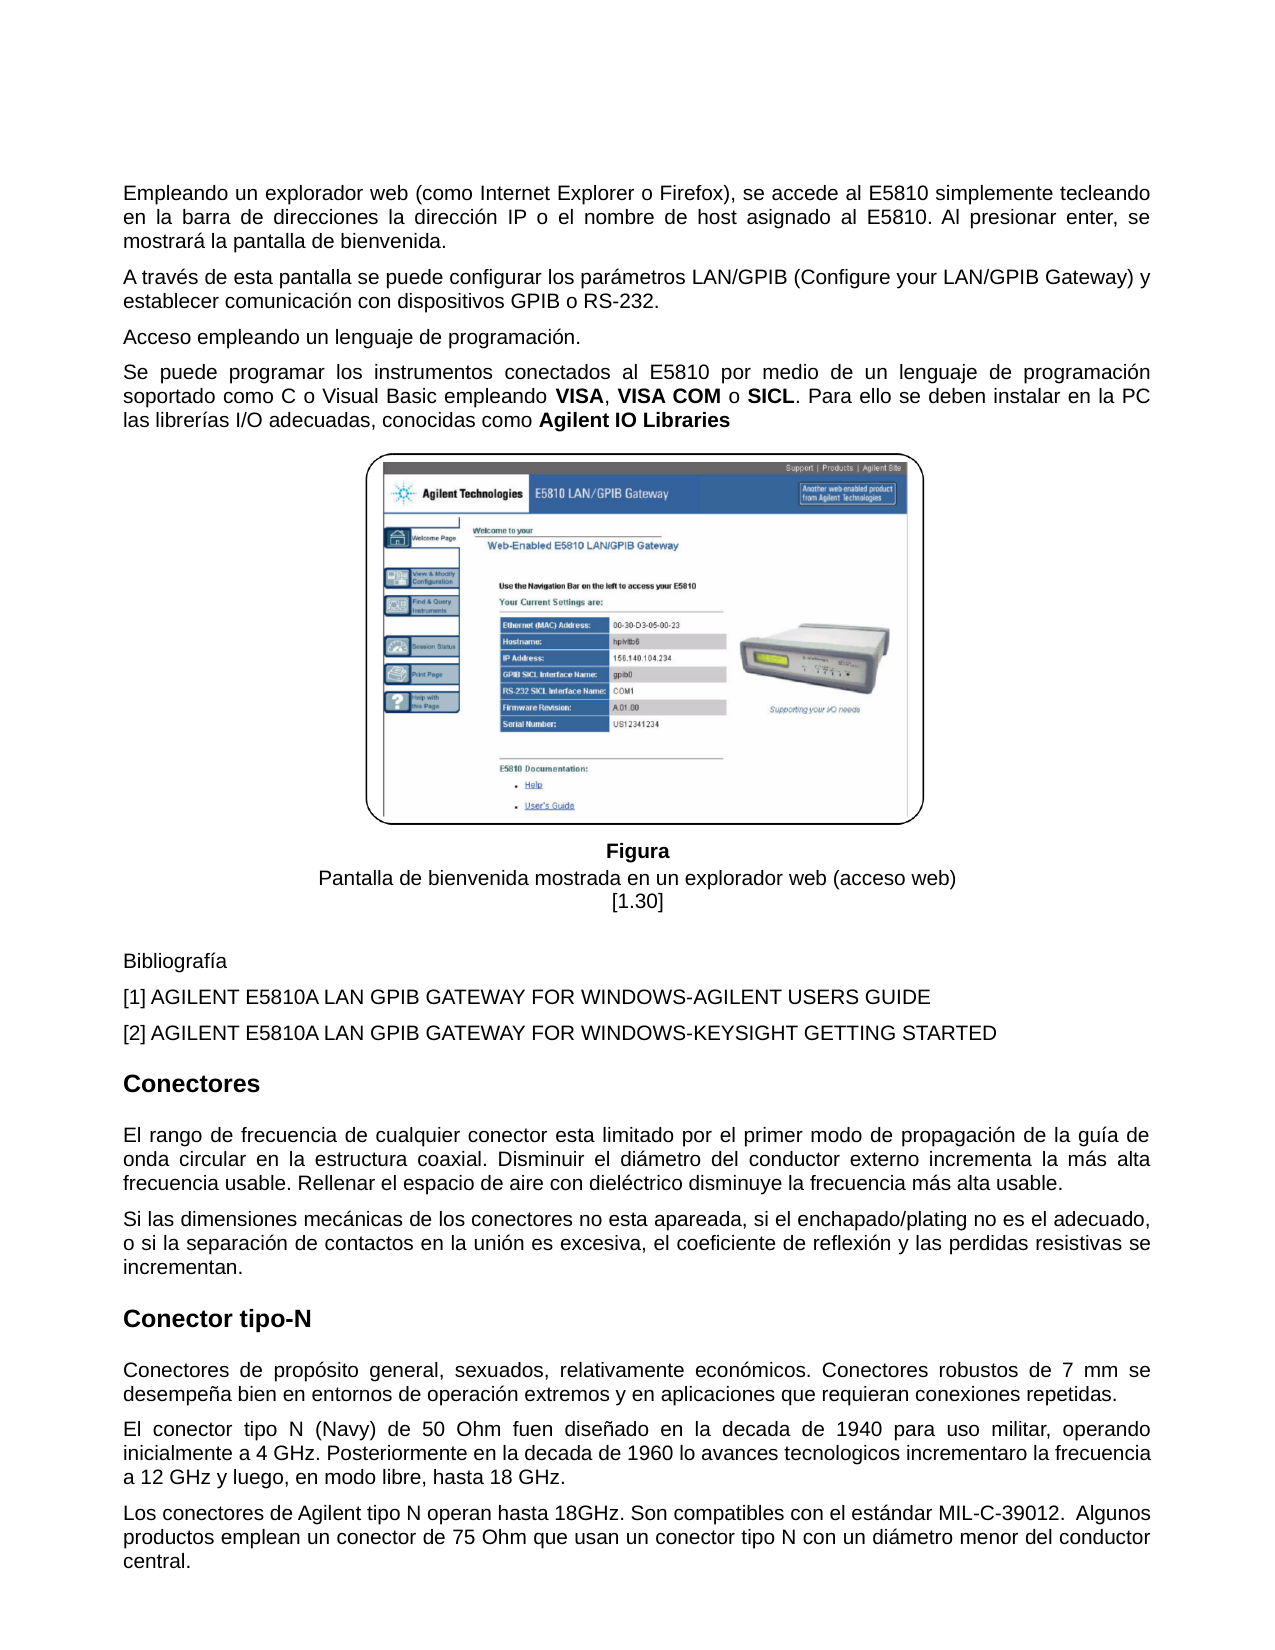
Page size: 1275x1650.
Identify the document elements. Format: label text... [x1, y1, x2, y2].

text [2] AGILENT E5810A LAN GPIB GATEWAY FOR WINDOWS-KEYSIGHT GETTING STARTED [123, 1020, 1152, 1044]
text A través de esta pantalla se puede configurar los parámetros LAN/GPIB (Configure your LAN/GPIB Gateway) y establecer comunicación con dispositivos GPIB o RS-232. [123, 265, 1152, 313]
text Bibliografía [123, 949, 1152, 973]
picture [311, 446, 964, 840]
text [1] AGILENT E5810A LAN GPIB GATEWAY FOR WINDOWS-AGILENT USERS GUIDE [123, 985, 1152, 1009]
subtitle Conector tipo-N [123, 1304, 1152, 1332]
text El rango de frecuencia de cualquier conector esta limitado por el primer modo de propagación de la guía de onda circular en la estructura coaxial. Disminuir el diámetro del conductor externo incrementa la más alta frecuencia usable. Rellenar el espacio de aire con dieléctrico disminuye la frecuencia más alta usable. [123, 1123, 1152, 1195]
list Figura [312, 840, 963, 863]
text Acceso empleando un lenguaje de programación. [123, 324, 1152, 348]
text Conectores de propósito general, sexuados, relativamente económicos. Conectores robustos de 7 mm se desempeña bien en entornos de operación extremos y en aplicaciones que requieran conexiones repetidas. [123, 1357, 1152, 1405]
list Pantalla de bienvenida mostrada en un explorador web (acceso web) [1.30] [312, 865, 963, 913]
text Se puede programar los instrumentos conectados al E5810 por medio de un lenguaje de programación soportado como C o Visual Basic empleando VISA, VISA COM o SICL. Para ello se deben instalar en la PC las librerías I/O adecuadas, conocidas como Agilent IO Libraries [123, 360, 1152, 432]
text Los conectores de Agilent tipo N operan hasta 18GHz. Son compatibles con el estándar MIL-C-39012. Algunos productos emplean un conector de 75 Ohm que usan un conector tipo N con un diámetro menor del conductor central. [123, 1501, 1152, 1573]
text El conector tipo N (Navy) de 50 Ohm fuen diseñado en la decada de 1940 para uso militar, operando inicialmente a 4 GHz. Posteriormente en la decada de 1960 lo avances tecnologicos incrementaro la frecuencia a 12 GHz y luego, en modo libre, hasta 18 GHz. [123, 1417, 1152, 1489]
text Si las dimensiones mecánicas de los conectores no esta apareada, si el enchapado/plating no es el adecuado, o si la separación de contactos en la unión es excesiva, el coeficiente de reflexión y las perdidas resistivas se incrementan. [123, 1207, 1152, 1279]
text Empleando un explorador web (como Internet Explorer o Firefox), se accede al E5810 simplemente tecleando en la barra de direcciones la dirección IP o el nombre de host asignado al E5810. Al presionar enter, se mostrará la pantalla de bienvenida. [123, 181, 1152, 253]
subtitle Conectores [123, 1069, 1152, 1098]
